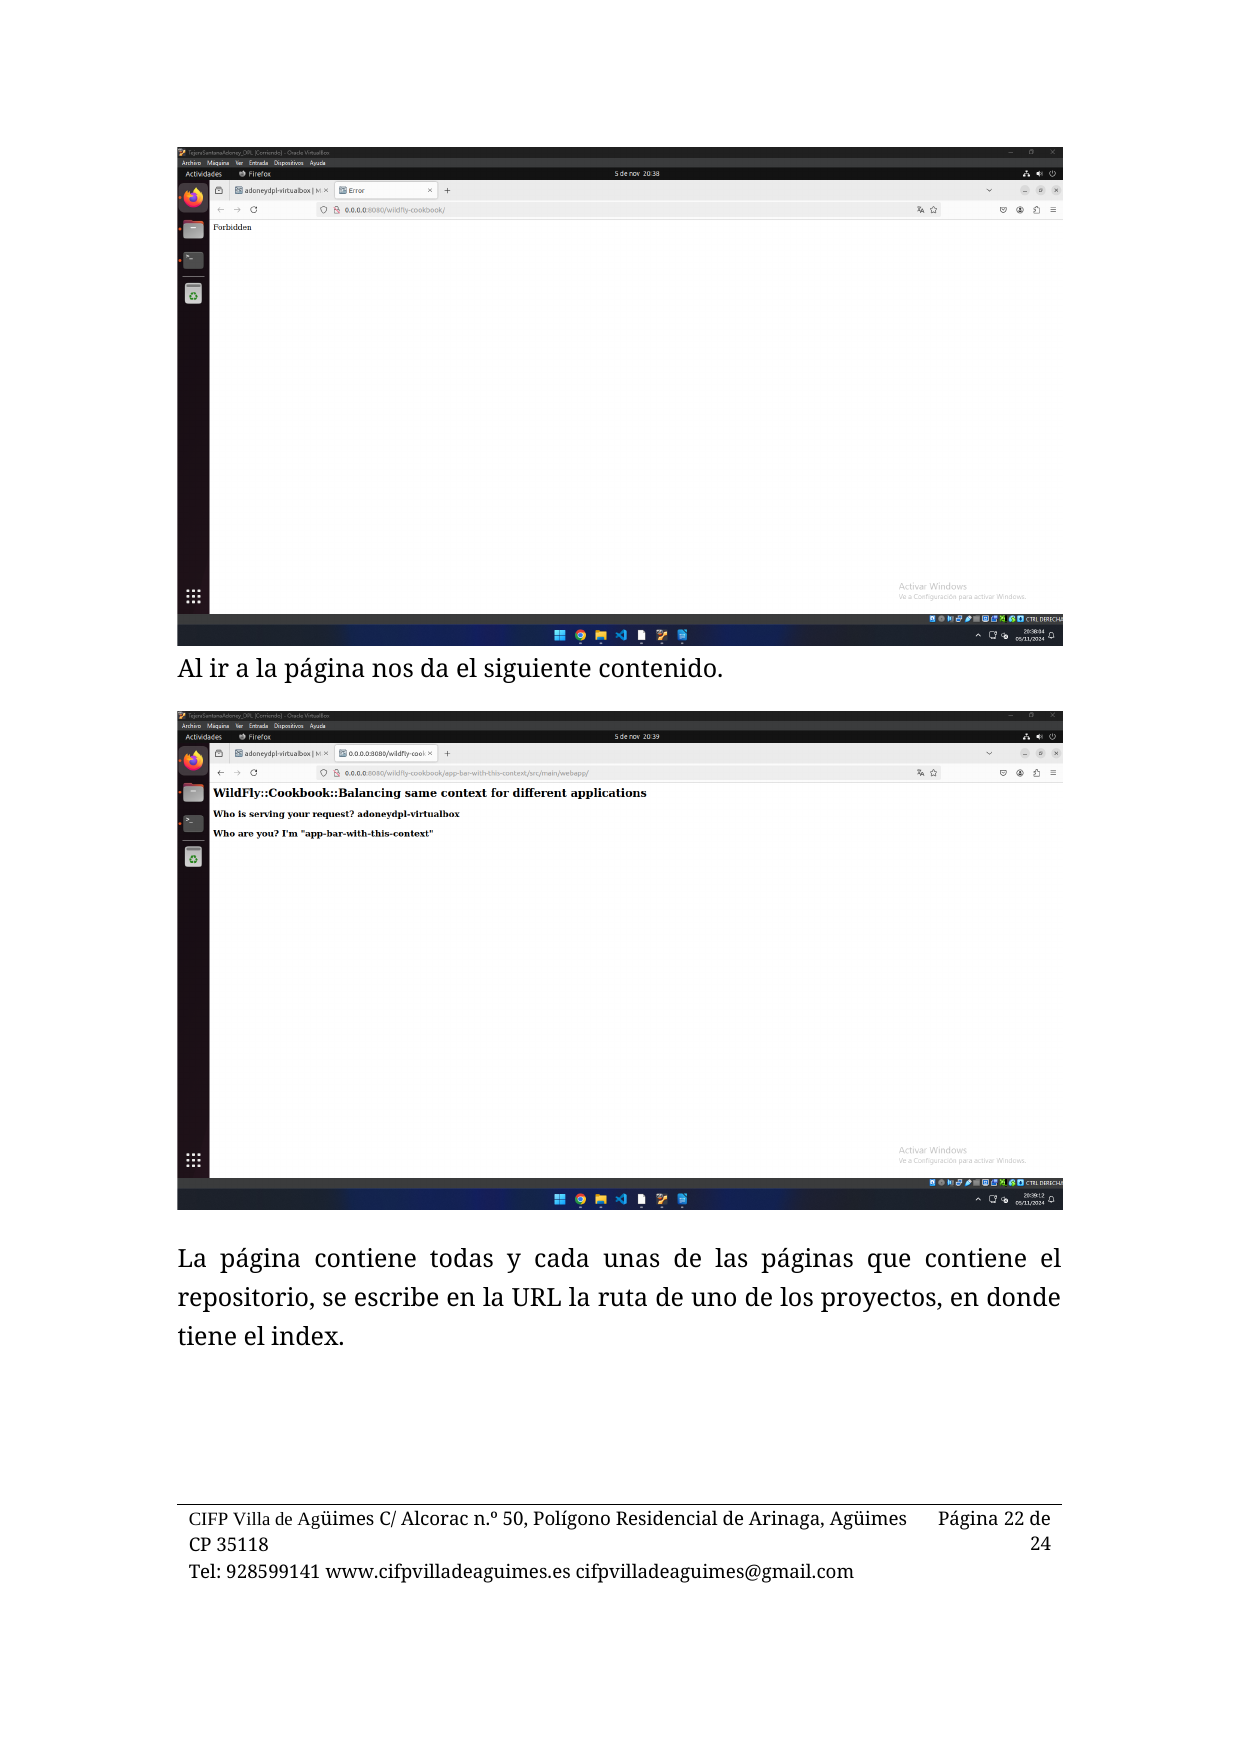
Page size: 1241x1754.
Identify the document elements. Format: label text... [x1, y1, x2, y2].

text Al ir a la página nos da el siguiente contenido. [177, 646, 1063, 685]
text La página contiene todas y cada unas de las páginas que contiene el repositorio, se escribe en la URL la ruta de uno de los proyectos, en donde tiene el index. [177, 1210, 1063, 1353]
picture [177, 711, 1063, 1210]
picture [177, 147, 1063, 646]
